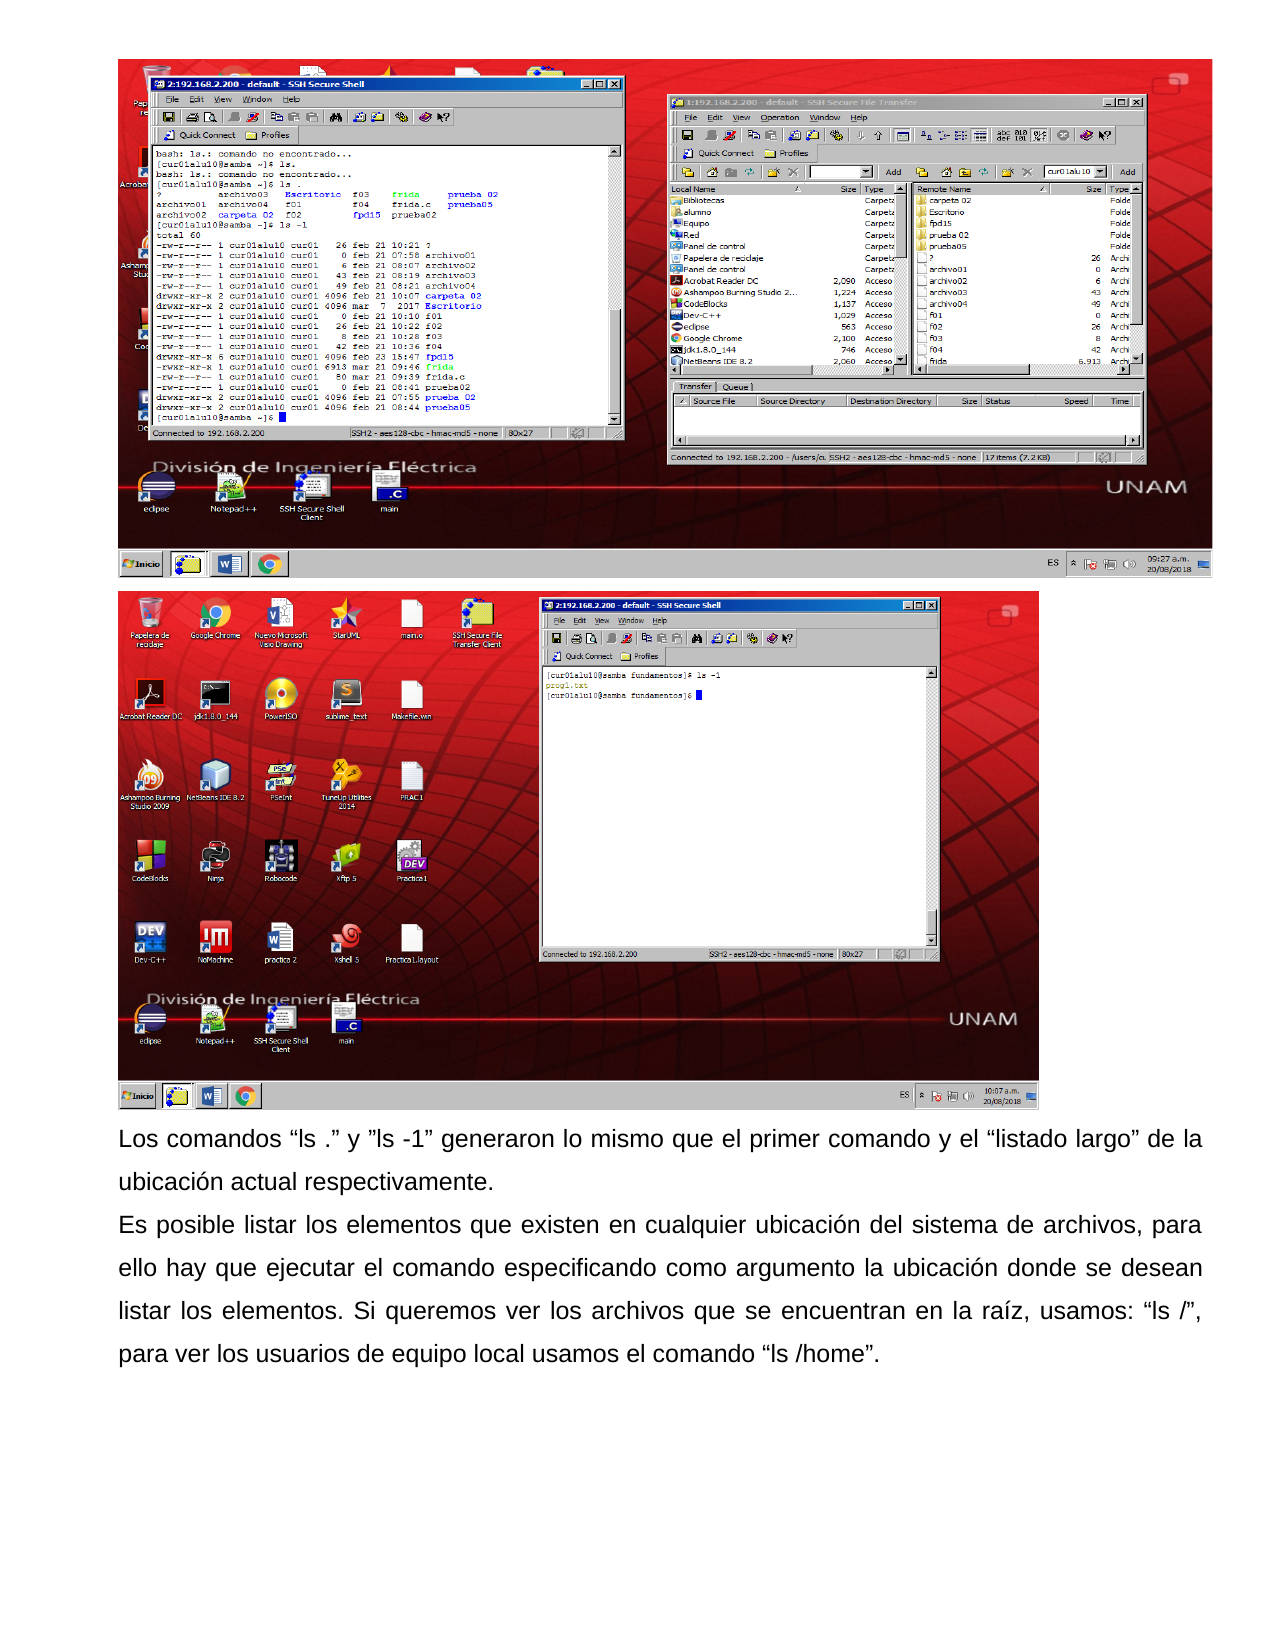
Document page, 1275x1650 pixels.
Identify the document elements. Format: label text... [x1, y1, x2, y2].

text Es posible listar los elementos que existen en cualquier ubicación del sistema de archivos, para ello hay que ejecutar el comando especificando como argumento la ubicación donde se desean listar los elementos. Si queremos ver los archivos que se encuentran en la raíz, usamos: “ls /”, para ver los usuarios de equipo local usamos el comando “ls /home”. [118, 1210, 1205, 1368]
text Los comandos “ls .” y ”ls -1” generaron lo mismo que el primer comando y el “listado largo” de la ubicación actual respectivamente. [118, 1124, 1205, 1196]
